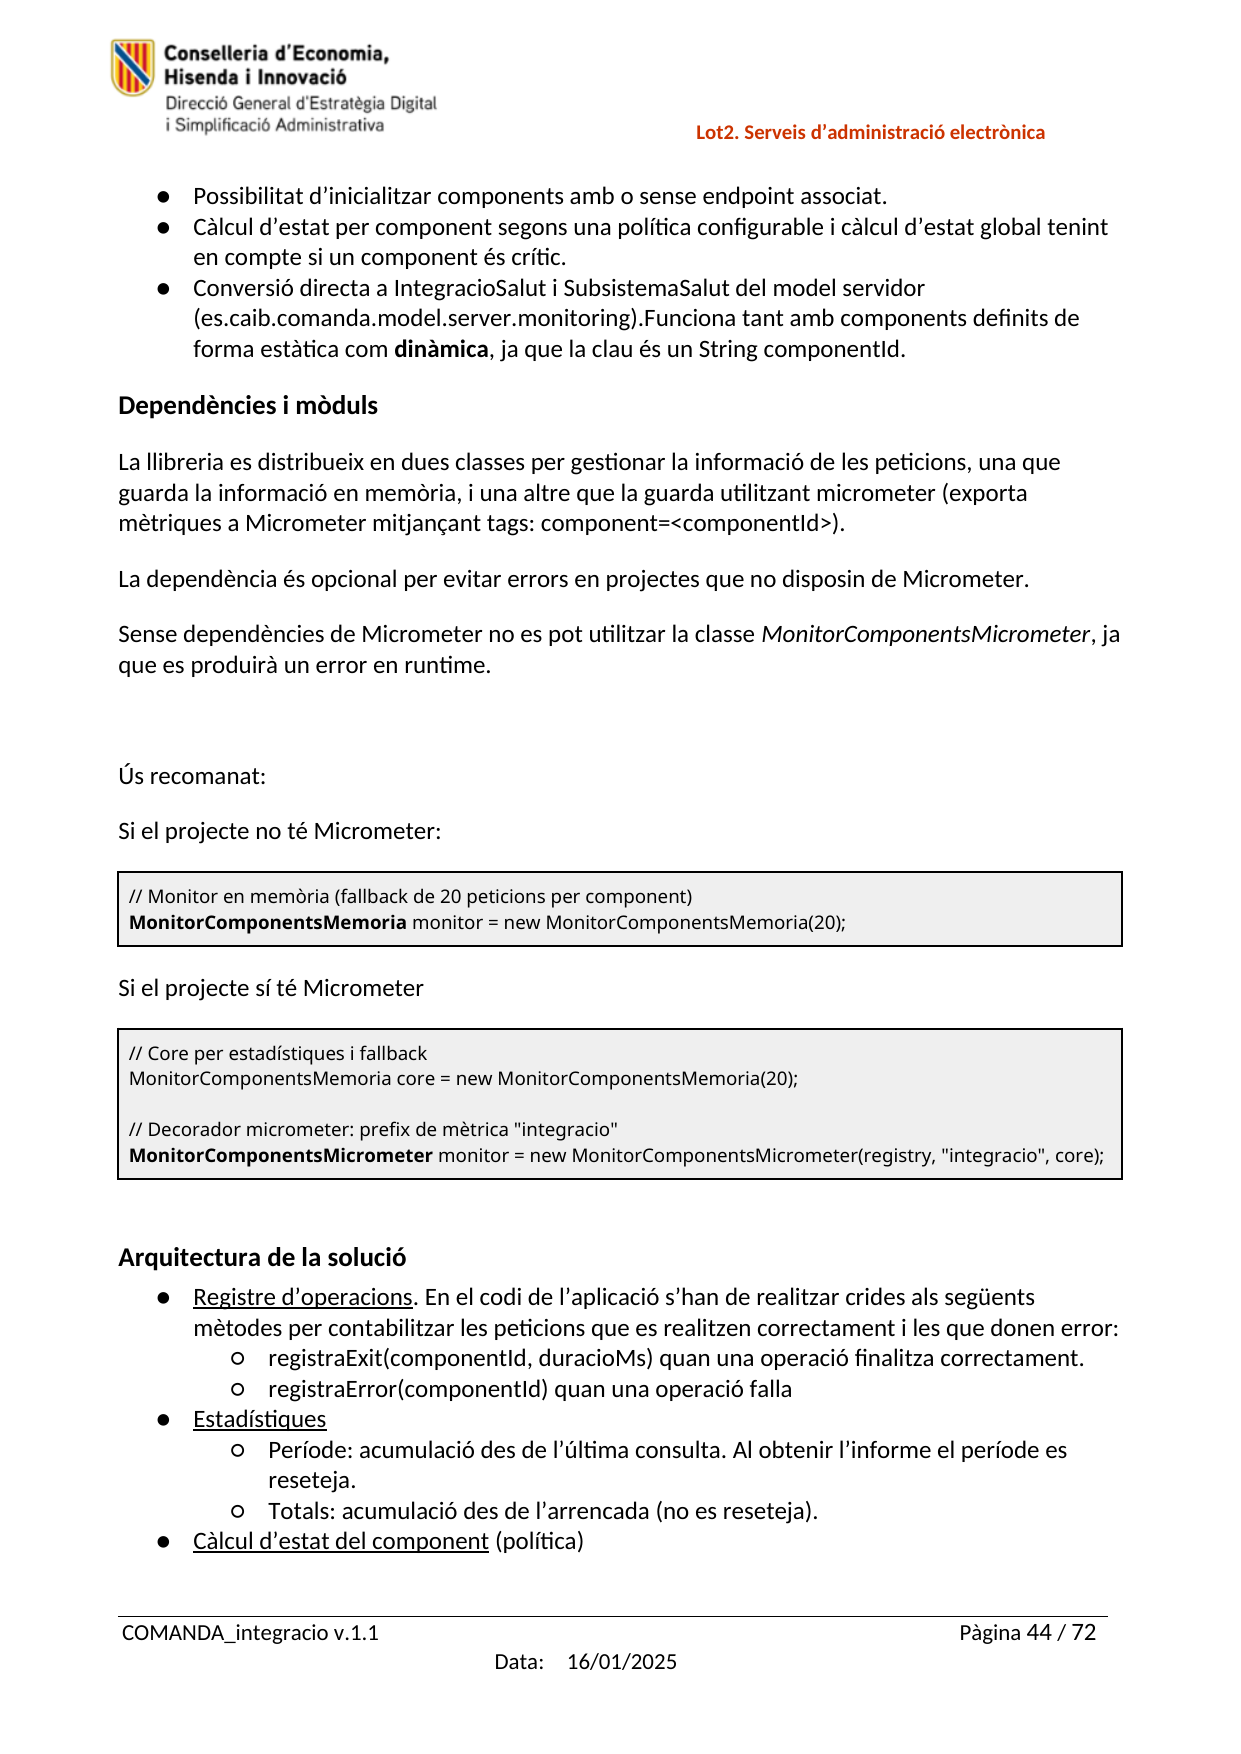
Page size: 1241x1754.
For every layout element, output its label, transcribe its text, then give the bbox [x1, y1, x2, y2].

list Període: acumulació des de l’última consulta. Al obtenir l’informe el període es reseteja. [231, 1434, 1122, 1495]
list Totals: acumulació des de l’arrencada (no es reseteja). [231, 1495, 1122, 1525]
picture [100, 26, 467, 156]
text Si el projecte no té Micrometer: [118, 815, 1122, 846]
text Ús recomanat: [118, 760, 1122, 790]
list Càlcul d’estat del component (política) [156, 1525, 1122, 1556]
text Sense dependències de Micrometer no es pot utilitzar la classe MonitorComponentsMicrometer, ja que es produirà un error en runtime. [118, 618, 1122, 679]
list registraError(componentId) quan una operació falla [231, 1373, 1122, 1403]
text Si el projecte sí té Micrometer [118, 972, 1122, 1002]
subtitle Dependències i mòduls [118, 388, 1122, 421]
list registraExit(componentId, duracioMs) quan una operació finalitza correctament. [231, 1342, 1122, 1373]
text La dependència és opcional per evitar errors en projectes que no disposin de Micrometer. [118, 563, 1122, 593]
text La llibreria es distribueix en dues classes per gestionar la informació de les peticions, una que guarda la informació en memòria, i una altre que la guarda utilitzant micrometer (exporta mètriques a Micrometer mitjançant tags: component=<componentId>). [118, 446, 1122, 538]
list Registre d’operacions. En el codi de l’aplicació s’han de realitzar crides als següents mètodes per contabilitzar les peticions que es realitzen correctament i les que donen error: [156, 1281, 1122, 1342]
list Possibilitat d’inicialitzar components amb o sense endpoint associat. [156, 180, 1122, 211]
list Estadístiques [156, 1403, 1122, 1434]
table_header // Monitor en memòria (fallback de 20 peticions per component) MonitorComponentsMemoria monitor = new MonitorComponentsMemoria(20); [119, 873, 1121, 945]
table_header // Core per estadístiques i fallback MonitorComponentsMemoria core = new MonitorComponentsMemoria(20); // Decorador micrometer: prefix de mètrica "integracio" MonitorComponentsMicrometer monitor = new MonitorComponentsMicrometer(registry, "integracio", core); [119, 1030, 1121, 1178]
list Càlcul d’estat per component segons una política configurable i càlcul d’estat global tenint en compte si un component és crític. [156, 211, 1122, 272]
list Conversió directa a IntegracioSalut i SubsistemaSalut del model servidor (es.caib.comanda.model.server.monitoring).Funciona tant amb components definits de forma estàtica com dinàmica, ja que la clau és un String componentId. [156, 272, 1122, 363]
subtitle Arquitectura de la solució [118, 1240, 1122, 1273]
